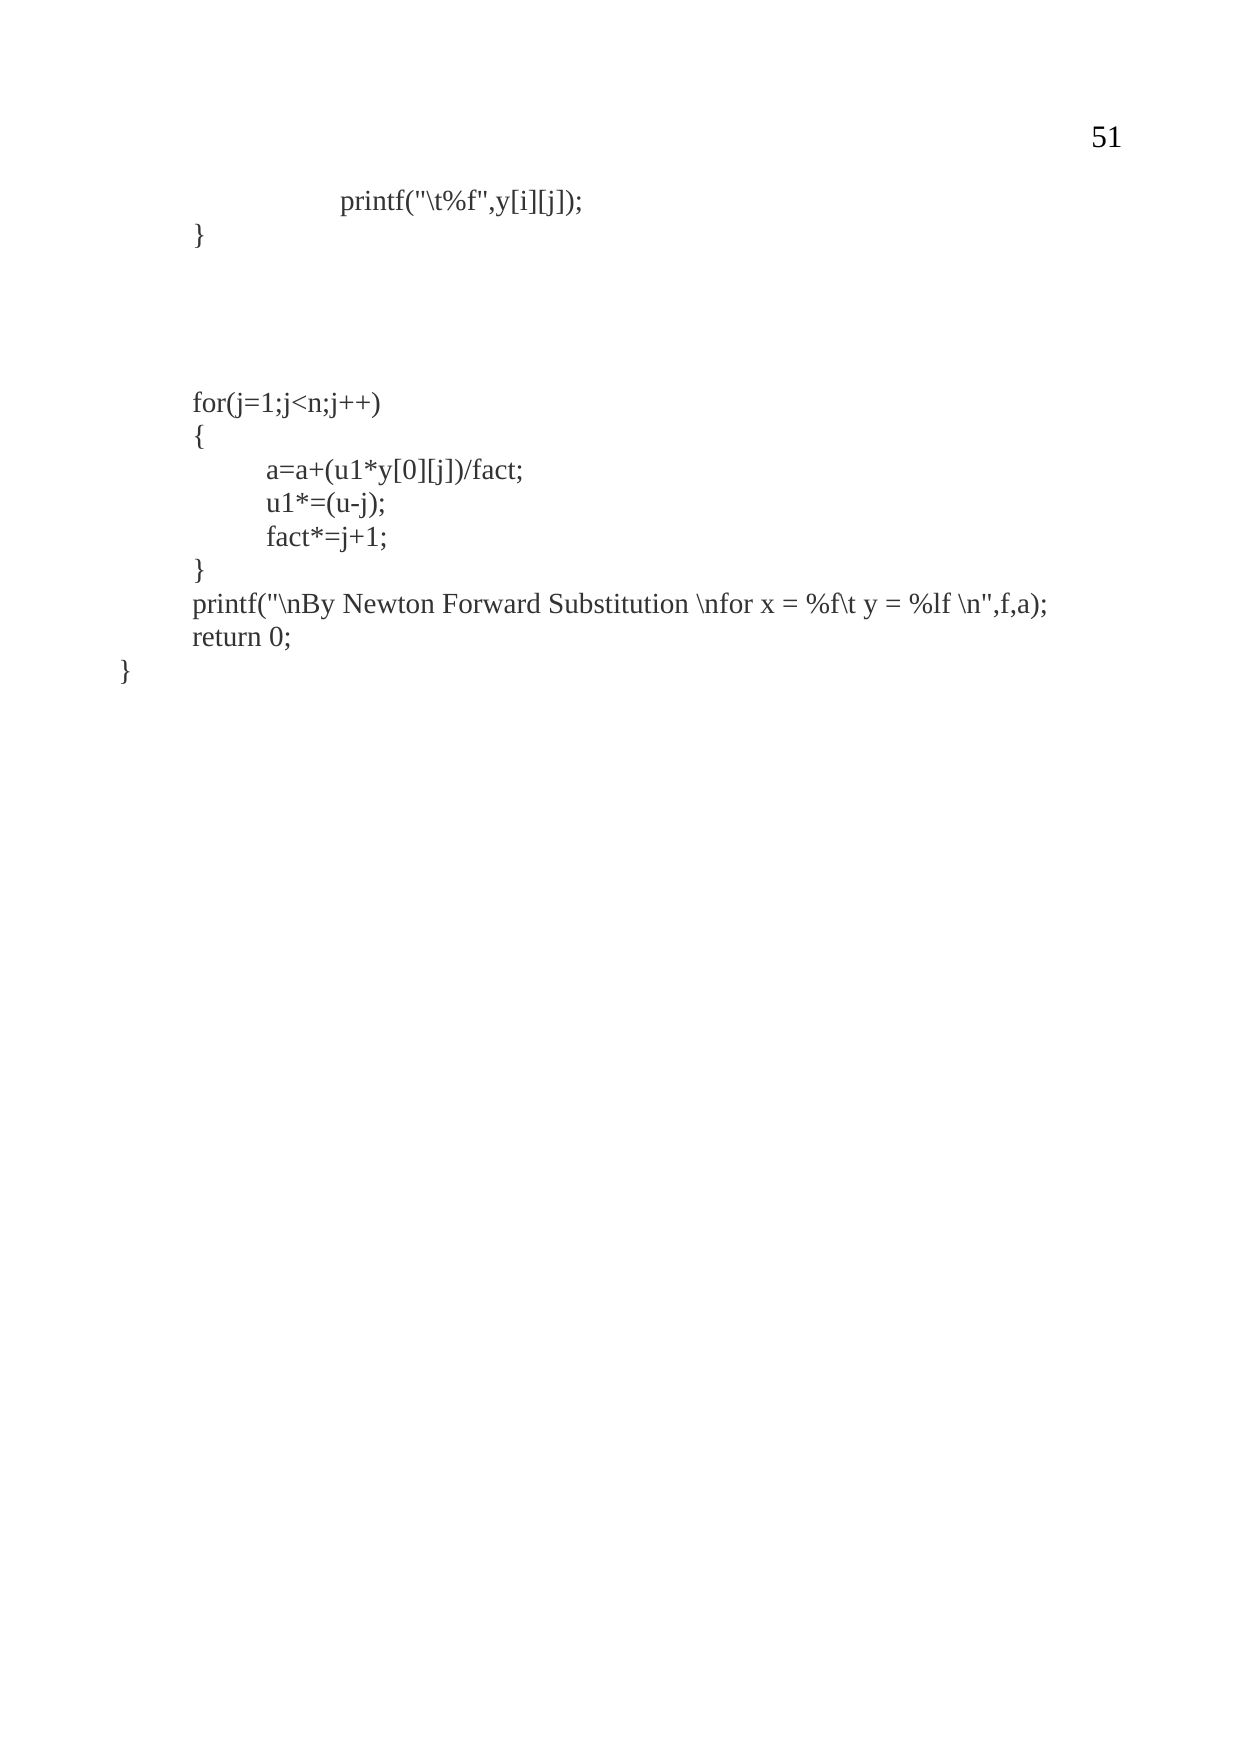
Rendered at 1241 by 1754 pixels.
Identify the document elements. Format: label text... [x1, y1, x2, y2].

text printf("\nBy Newton Forward Substitution \nfor x = %f\t y = %lf \n",f,a); [118, 586, 1122, 619]
text } [118, 653, 1122, 687]
text fact*=j+1; [118, 519, 1122, 552]
text printf("\t%f",y[i][j]); [118, 183, 1122, 217]
text { [118, 418, 1122, 452]
text return 0; [118, 619, 1122, 653]
text for(j=1;j<n;j++) [118, 385, 1122, 418]
text a=a+(u1*y[0][j])/fact; [118, 452, 1122, 485]
text } [118, 217, 1122, 251]
text } [118, 552, 1122, 586]
text u1*=(u-j); [118, 485, 1122, 519]
